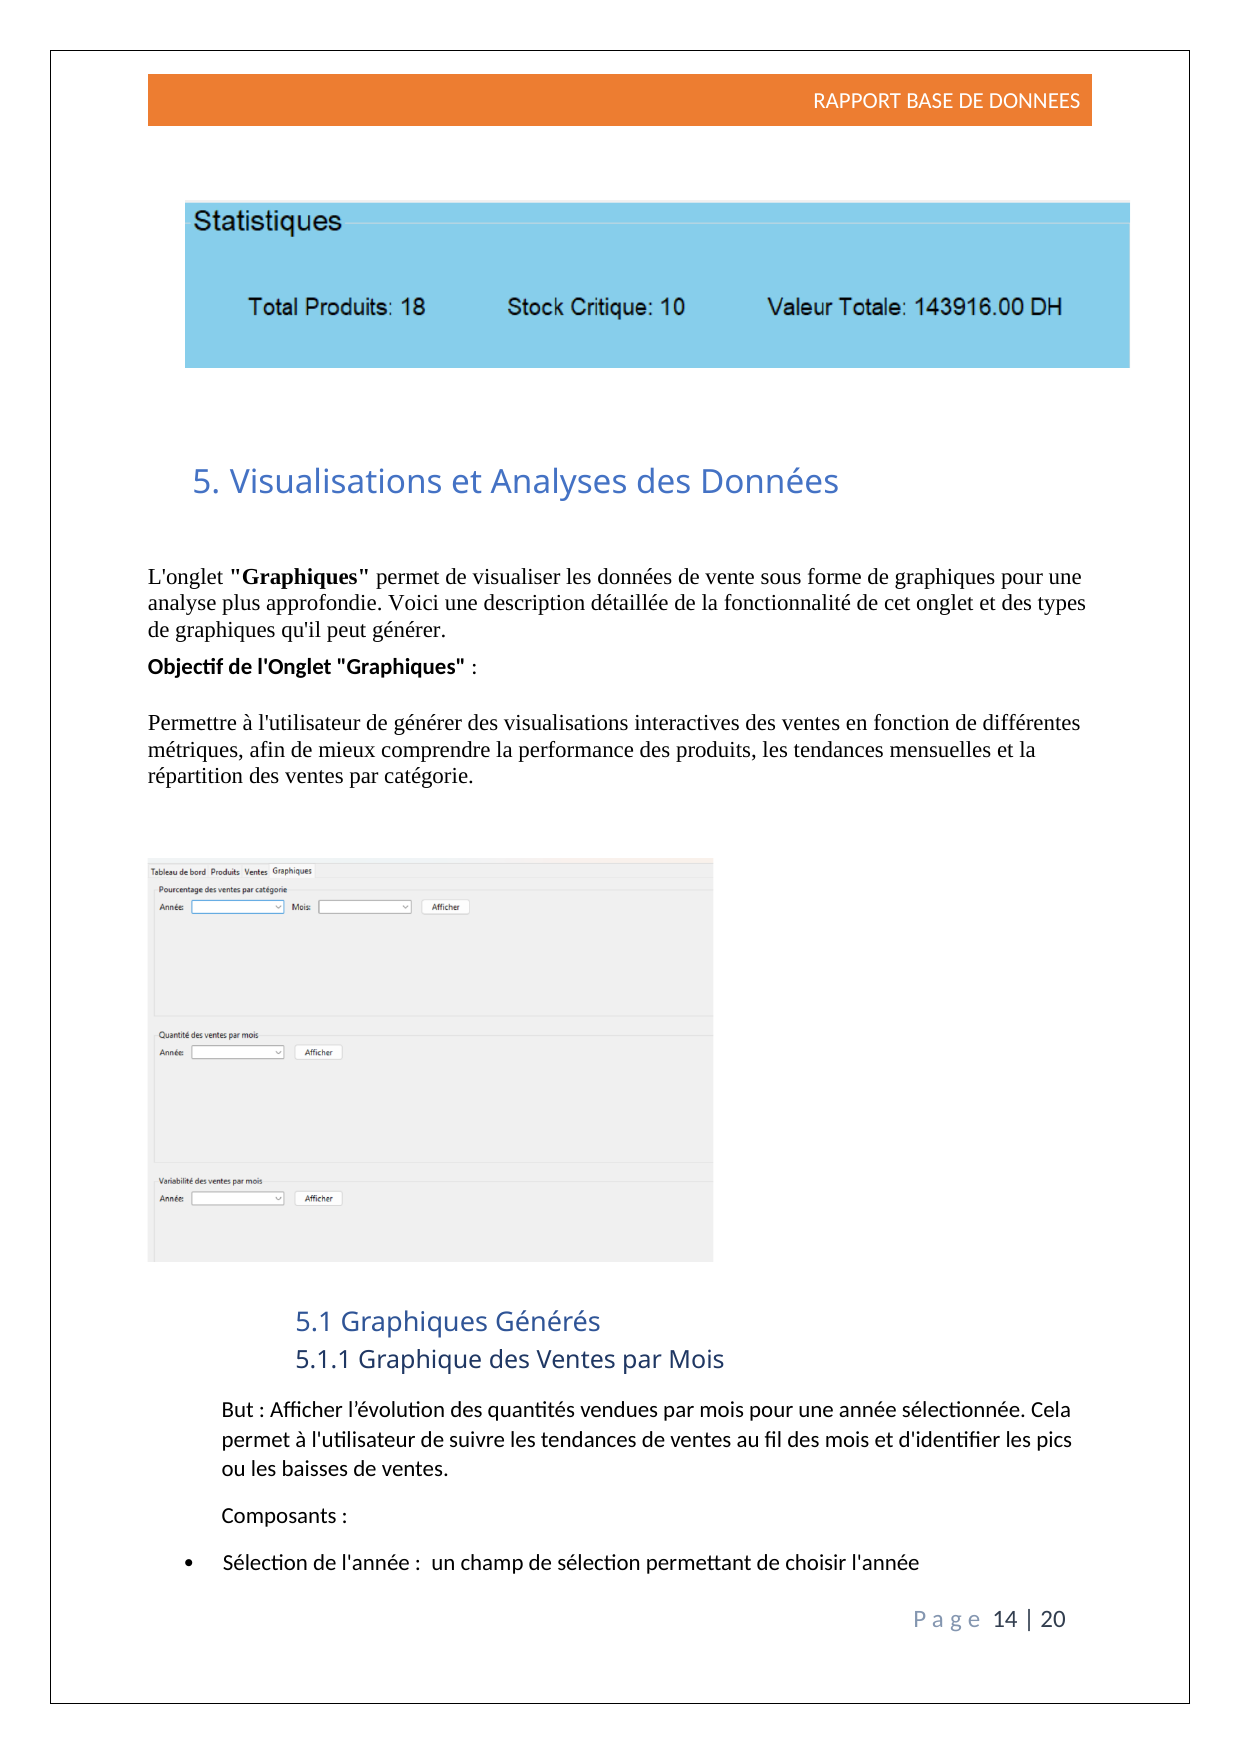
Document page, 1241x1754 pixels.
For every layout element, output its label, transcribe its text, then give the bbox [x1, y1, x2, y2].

text Permettre à l'utilisateur de générer des visualisations interactives des ventes en fonction de différentes métriques, afin de mieux comprendre la performance des produits, les tendances mensuelles et la répartition des ventes par catégorie. [148, 709, 1092, 788]
text Composants : [221, 1501, 1092, 1529]
text L'onglet "Graphiques" permet de visualiser les données de vente sous forme de graphiques pour une analyse plus approfondie. Voici une description détaillée de la fonctionnalité de cet onglet et des types de graphiques qu'il peut générer. [148, 563, 1092, 642]
text But : Afficher l’évolution des quantités vendues par mois pour une année sélectionnée. Cela permet à l'utilisateur de suivre les tendances de ventes au fil des mois et d'identifier les pics ou les baisses de ventes. [221, 1395, 1092, 1483]
list Visualisations et Analyses des Données [192, 457, 1092, 503]
text Objectif de l'Onglet "Graphiques" : [148, 652, 1092, 681]
list Sélection de l'année : un champ de sélection permettant de choisir l'année [185, 1548, 1092, 1576]
text 5.1 Graphiques Générés 5.1.1 Graphique des Ventes par Mois [295, 1272, 1092, 1376]
